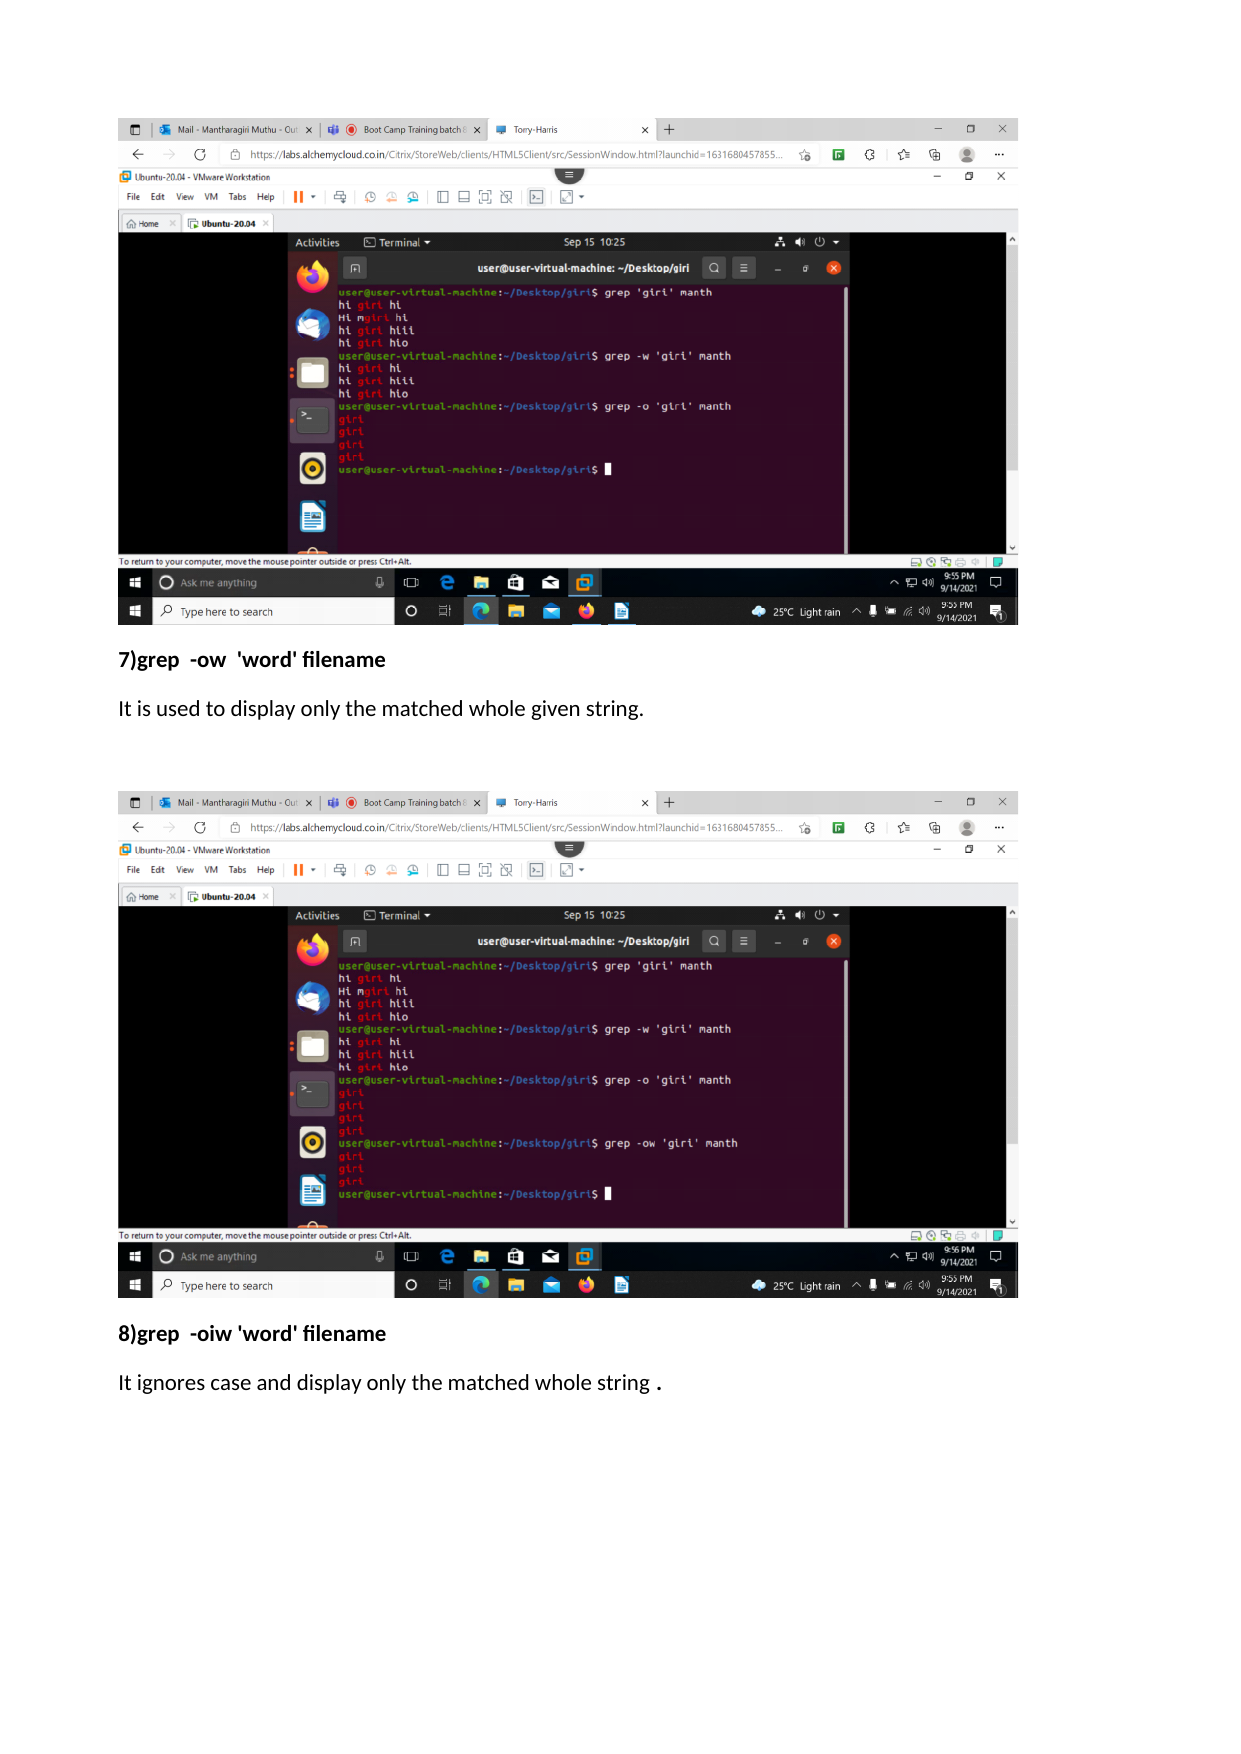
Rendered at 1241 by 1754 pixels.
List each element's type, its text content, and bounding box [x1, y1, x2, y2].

text 8)grep -oiw 'word' filename [118, 1319, 1122, 1347]
text It is used to display only the matched whole given string. [118, 694, 1122, 722]
text It ignores case and display only the matched whole string . [118, 1368, 1122, 1396]
text 7)grep -ow 'word' filename [118, 645, 1122, 673]
